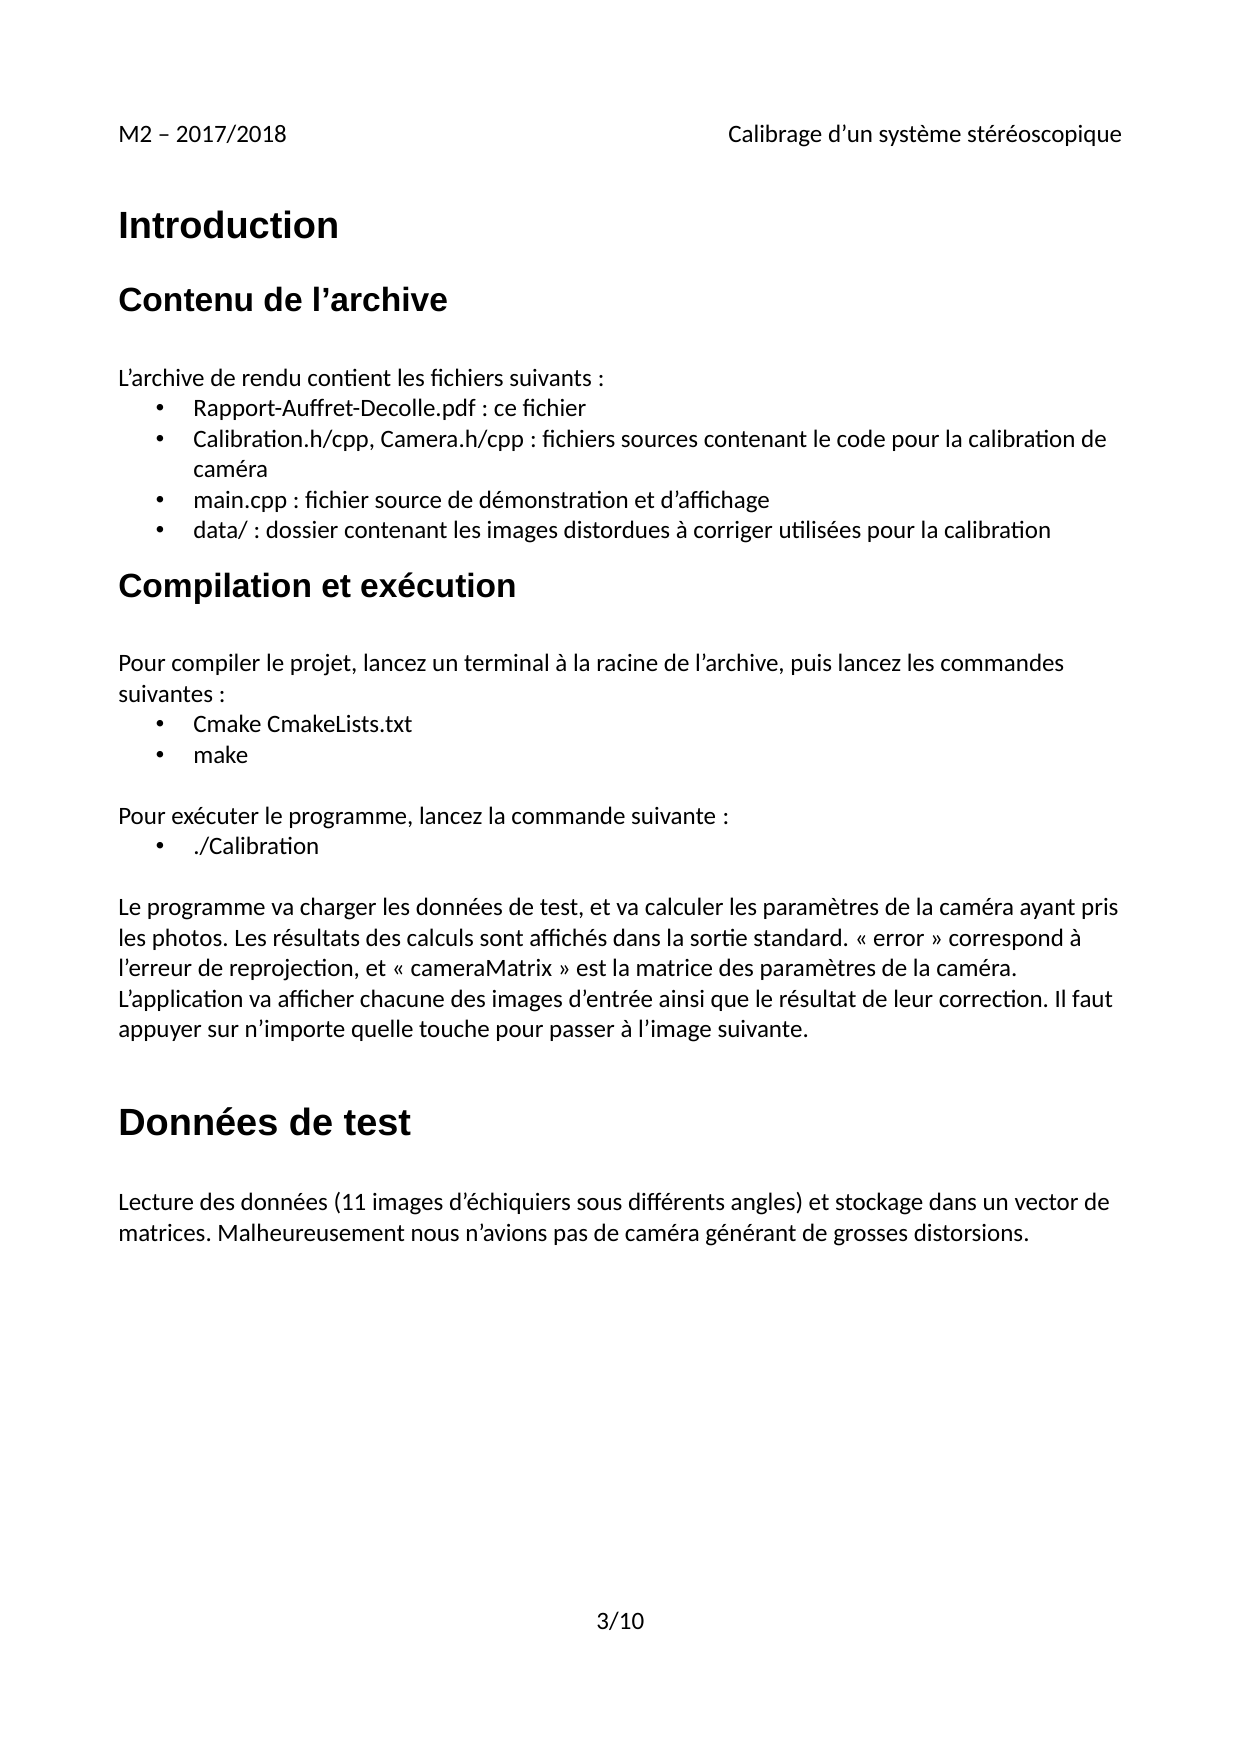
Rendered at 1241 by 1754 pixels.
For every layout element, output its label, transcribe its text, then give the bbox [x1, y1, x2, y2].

subtitle Contenu de l’archive [118, 280, 1122, 319]
text Lecture des données (11 images d’échiquiers sous différents angles) et stockage dans un vector de matrices. Malheureusement nous n’avions pas de caméra générant de grosses distorsions. [118, 1186, 1122, 1247]
text L’archive de rendu contient les fichiers suivants : [118, 362, 1122, 392]
text Pour compiler le projet, lancez un terminal à la racine de l’archive, puis lancez les commandes suivantes : [118, 647, 1122, 708]
list Calibration.h/cpp, Camera.h/cpp : fichiers sources contenant le code pour la calibration de caméra [156, 423, 1122, 484]
subtitle Introduction [118, 203, 1122, 247]
subtitle Compilation et exécution [118, 566, 1122, 604]
list make [156, 739, 1122, 769]
list Rapport-Auffret-Decolle.pdf : ce fichier [156, 392, 1122, 423]
subtitle Données de test [118, 1100, 1122, 1143]
list data/ : dossier contenant les images distordues à corriger utilisées pour la calibration [156, 514, 1122, 545]
text Pour exécuter le programme, lancez la commande suivante : [118, 800, 1122, 831]
list main.cpp : fichier source de démonstration et d’affichage [156, 484, 1122, 514]
list ./Calibration [156, 831, 1122, 861]
list Cmake CmakeLists.txt [156, 708, 1122, 739]
text Le programme va charger les données de test, et va calculer les paramètres de la caméra ayant pris les photos. Les résultats des calculs sont affichés dans la sortie standard. « error » correspond à l’erreur de reprojection, et « cameraMatrix » est la matrice des paramètres de la caméra. L’application va afficher chacune des images d’entrée ainsi que le résultat de leur correction. Il faut appuyer sur n’importe quelle touche pour passer à l’image suivante. [118, 892, 1122, 1044]
